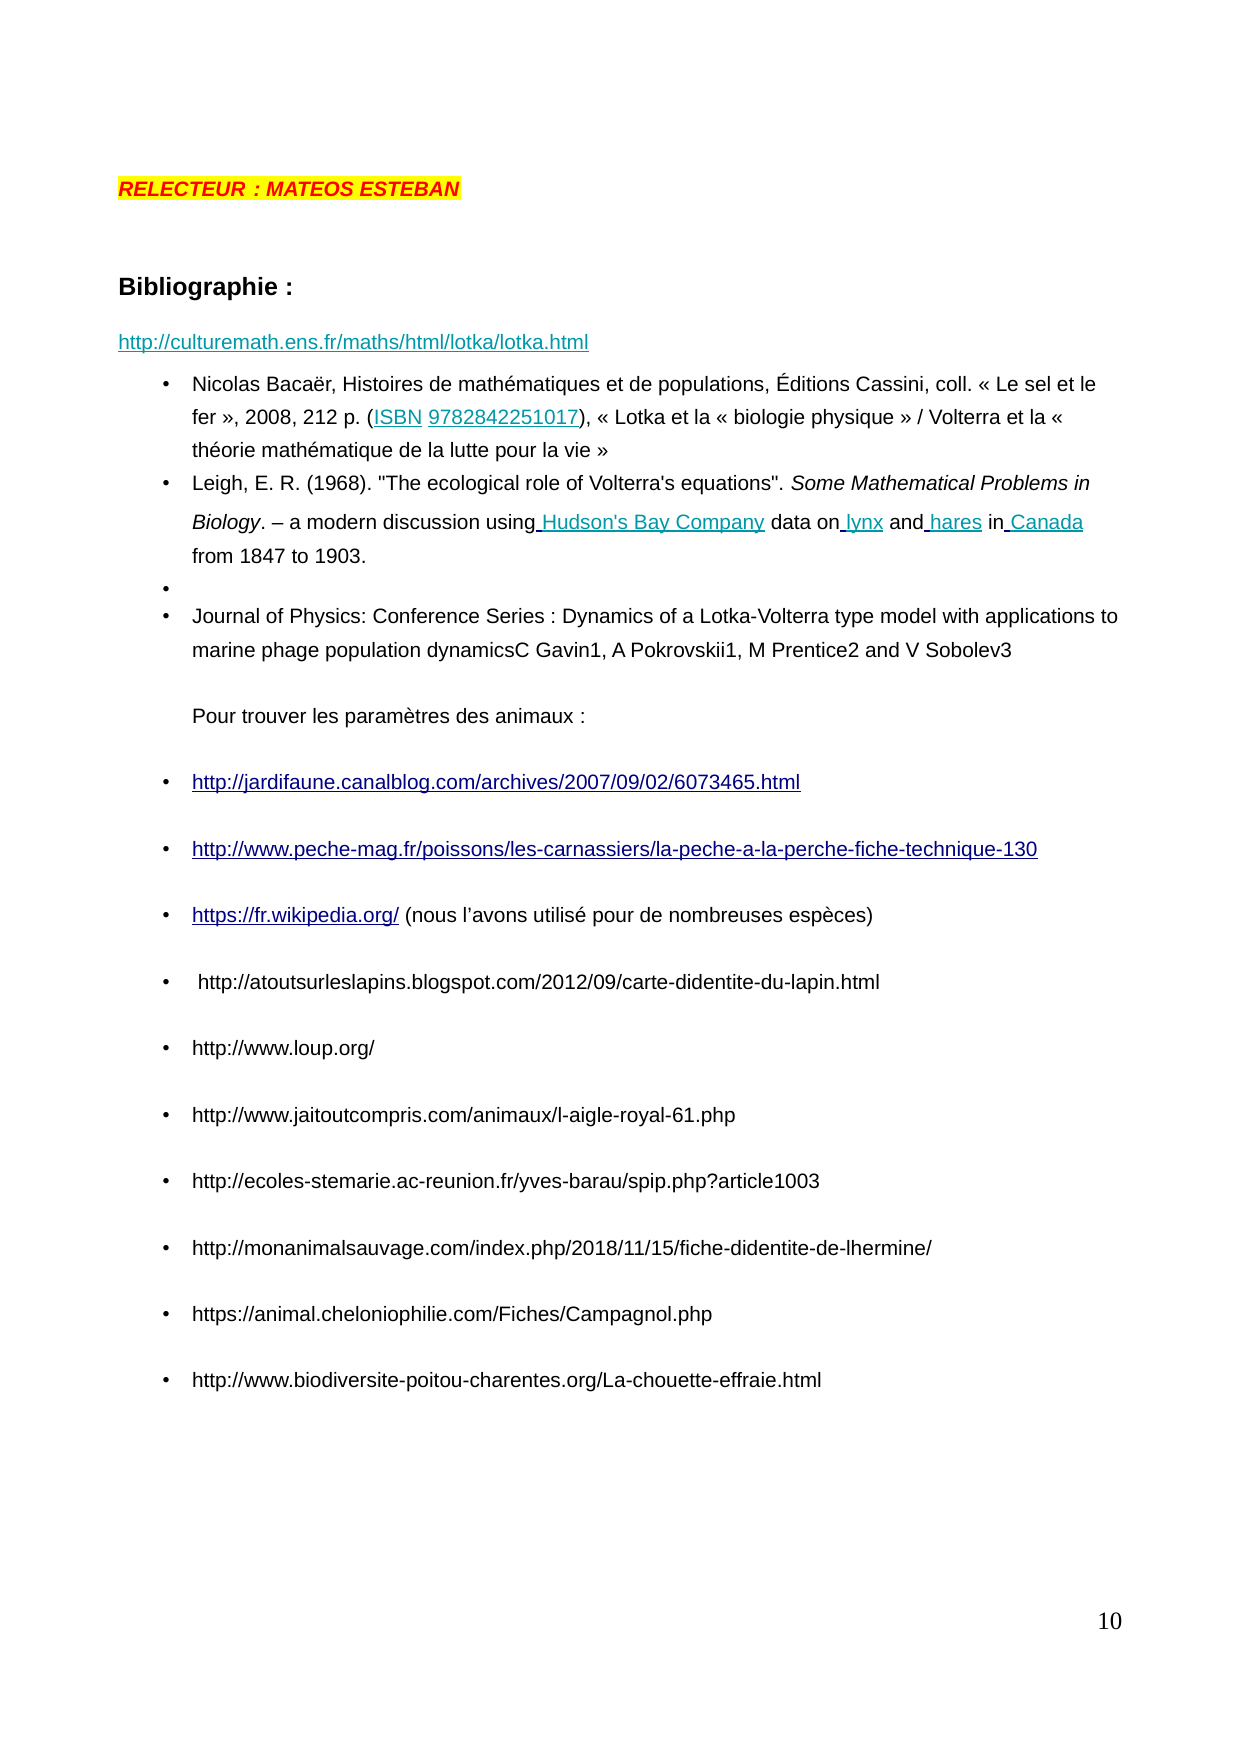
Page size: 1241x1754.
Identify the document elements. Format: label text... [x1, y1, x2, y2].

list http://jardifaune.canalblog.com/archives/2007/09/02/6073465.html [162, 770, 1122, 794]
list Journal of Physics: Conference Series : Dynamics of a Lotka-Volterra type model with applications to marine phage population dynamicsC Gavin1, A Pokrovskii1, M Prentice2 and V Sobolev3 [162, 604, 1122, 661]
list Pour trouver les paramètres des animaux : [162, 704, 1122, 728]
list http://www.peche-mag.fr/poissons/les-carnassiers/la-peche-a-la-perche-fiche-technique-130 [162, 837, 1122, 861]
text http://culturemath.ens.fr/maths/html/lotka/lotka.html [118, 330, 1122, 354]
list http://atoutsurleslapins.blogspot.com/2012/09/carte-didentite-du-lapin.html [162, 969, 1122, 993]
text RELECTEUR : MATEOS ESTEBAN [118, 176, 1122, 200]
list Leigh, E. R. (1968). "The ecological role of Volterra's equations". Some Mathematical Problems in Biology. – a modern discussion using Hudson's Bay Company data on lynx and hares in Canada from 1847 to 1903. [162, 471, 1122, 568]
list http://www.loup.org/ [162, 1036, 1122, 1060]
list http://monanimalsauvage.com/index.php/2018/11/15/fiche-didentite-de-lhermine/ [162, 1235, 1122, 1259]
list https://fr.wikipedia.org/ (nous l’avons utilisé pour de nombreuses espèces) [162, 903, 1122, 927]
list http://ecoles-stemarie.ac-reunion.fr/yves-barau/spip.php?article1003 [162, 1169, 1122, 1193]
list http://www.jaitoutcompris.com/animaux/l-aigle-royal-61.php [162, 1102, 1122, 1126]
list http://www.biodiversite-poitou-charentes.org/La-chouette-effraie.html [162, 1368, 1122, 1392]
list https://animal.cheloniophilie.com/Fiches/Campagnol.php [162, 1302, 1122, 1326]
text Bibliographie : [118, 272, 1122, 301]
list Nicolas Bacaër, Histoires de mathématiques et de populations, Éditions Cassini, coll. « Le sel et le fer », 2008, 212 p. (ISBN 9782842251017), « Lotka et la « biologie physique » / Volterra et la « théorie mathématique de la lutte pour la vie » [162, 372, 1122, 462]
